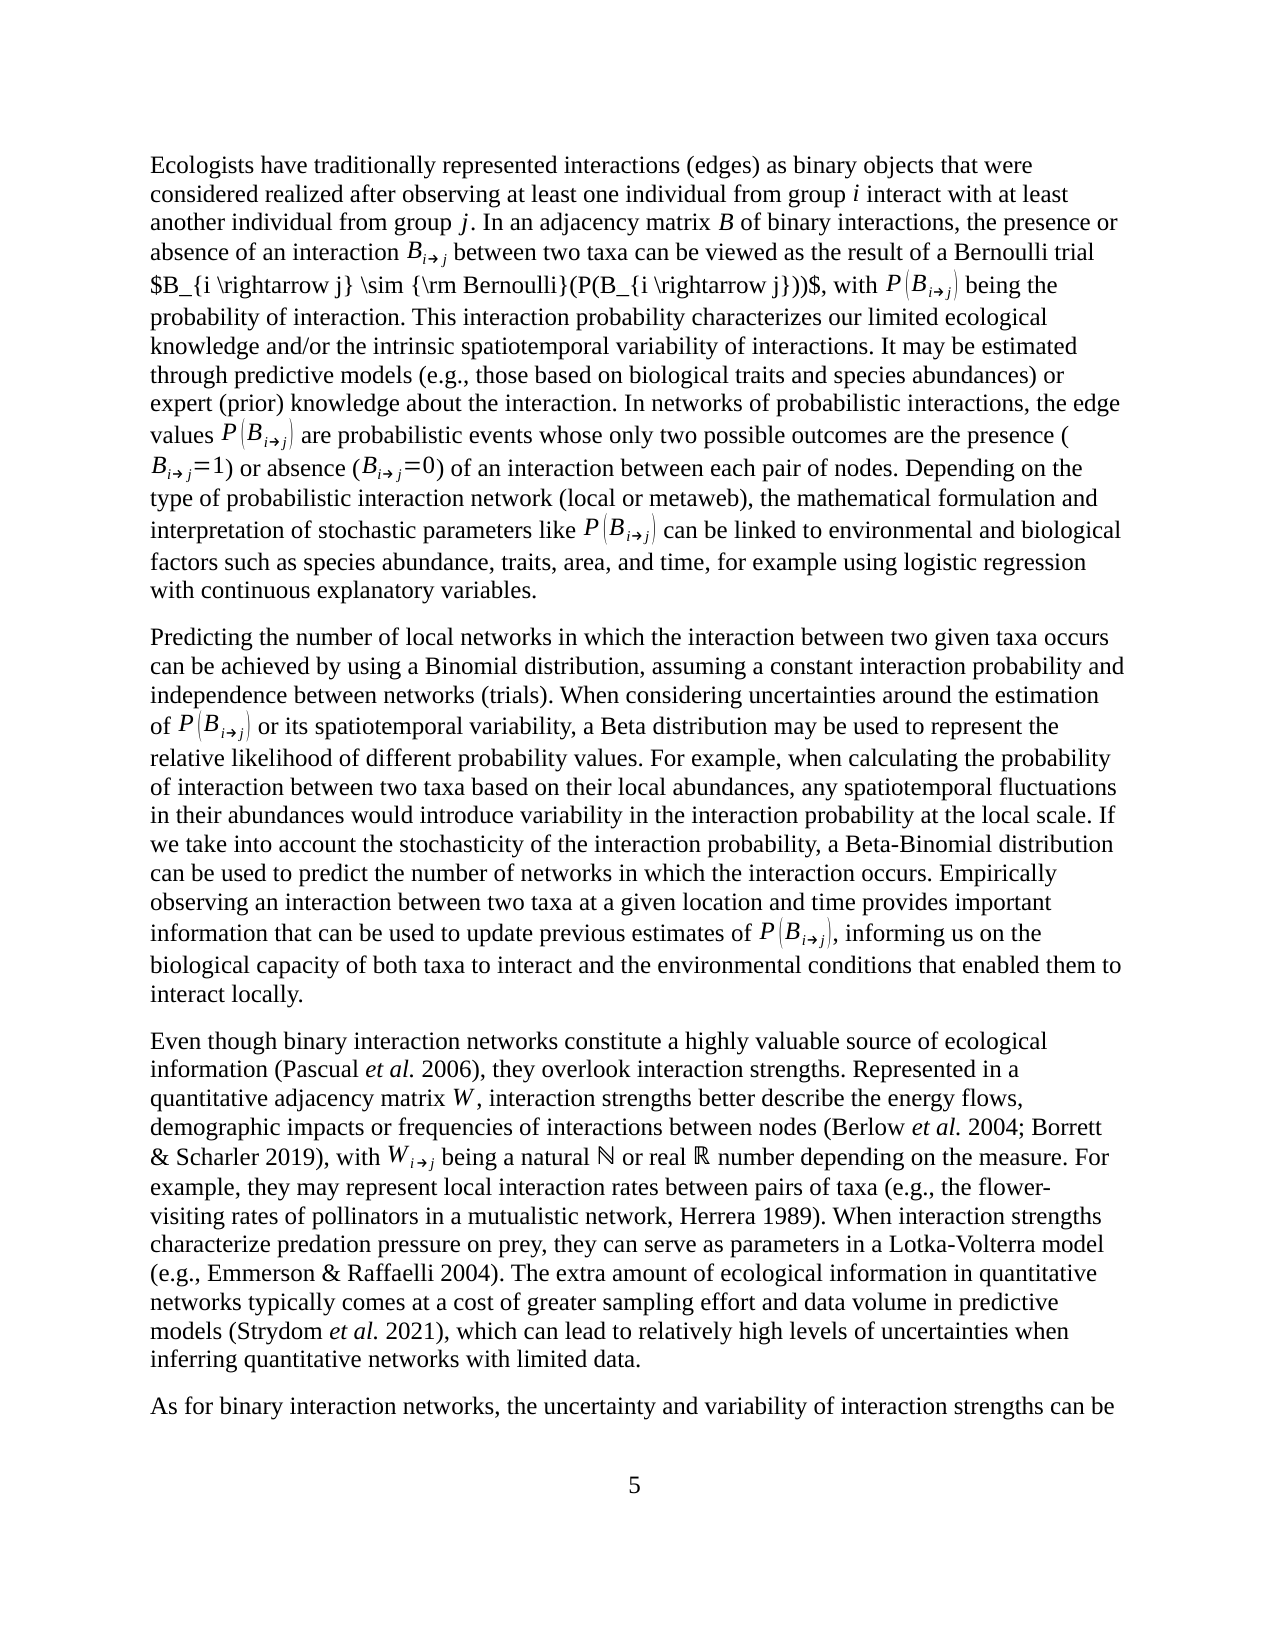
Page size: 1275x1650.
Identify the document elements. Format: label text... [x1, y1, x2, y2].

text Ecologists have traditionally represented interactions (edges) as binary objects that were considered realized after observing at least one individual from group interact with at least another individual from group . In an adjacency matrix of binary interactions, the presence or absence of an interaction between two taxa can be viewed as the result of a Bernoulli trial $B_{i \rightarrow j} \sim {\rm Bernoulli}(P(B_{i \rightarrow j}))$, with being the probability of interaction. This interaction probability characterizes our limited ecological knowledge and/or the intrinsic spatiotemporal variability of interactions. It may be estimated through predictive models (e.g., those based on biological traits and species abundances) or expert (prior) knowledge about the interaction. In networks of probabilistic interactions, the edge values are probabilistic events whose only two possible outcomes are the presence () or absence () of an interaction between each pair of nodes. Depending on the type of probabilistic interaction network (local or metaweb), the mathematical formulation and interpretation of stochastic parameters like can be linked to environmental and biological factors such as species abundance, traits, area, and time, for example using logistic regression with continuous explanatory variables. [150, 150, 1125, 604]
text As for binary interaction networks, the uncertainty and variability of interaction strengths can be [150, 1391, 1125, 1420]
text Predicting the number of local networks in which the interaction between two given taxa occurs can be achieved by using a Binomial distribution, assuming a constant interaction probability and independence between networks (trials). When considering uncertainties around the estimation of or its spatiotemporal variability, a Beta distribution may be used to represent the relative likelihood of different probability values. For example, when calculating the probability of interaction between two taxa based on their local abundances, any spatiotemporal fluctuations in their abundances would introduce variability in the interaction probability at the local scale. If we take into account the stochasticity of the interaction probability, a Beta-Binomial distribution can be used to predict the number of networks in which the interaction occurs. Empirically observing an interaction between two taxa at a given location and time provides important information that can be used to update previous estimates of , informing us on the biological capacity of both taxa to interact and the environmental conditions that enabled them to interact locally. [150, 622, 1125, 1008]
text Even though binary interaction networks constitute a highly valuable source of ecological information (Pascual et al. 2006), they overlook interaction strengths. Represented in a quantitative adjacency matrix , interaction strengths better describe the energy flows, demographic impacts or frequencies of interactions between nodes (Berlow et al. 2004; Borrett & Scharler 2019), with being a natural or real number depending on the measure. For example, they may represent local interaction rates between pairs of taxa (e.g., the flower-visiting rates of pollinators in a mutualistic network, Herrera 1989). When interaction strengths characterize predation pressure on prey, they can serve as parameters in a Lotka-Volterra model (e.g., Emmerson & Raffaelli 2004). The extra amount of ecological information in quantitative networks typically comes at a cost of greater sampling effort and data volume in predictive models (Strydom et al. 2021), which can lead to relatively high levels of uncertainties when inferring quantitative networks with limited data. [150, 1026, 1125, 1373]
